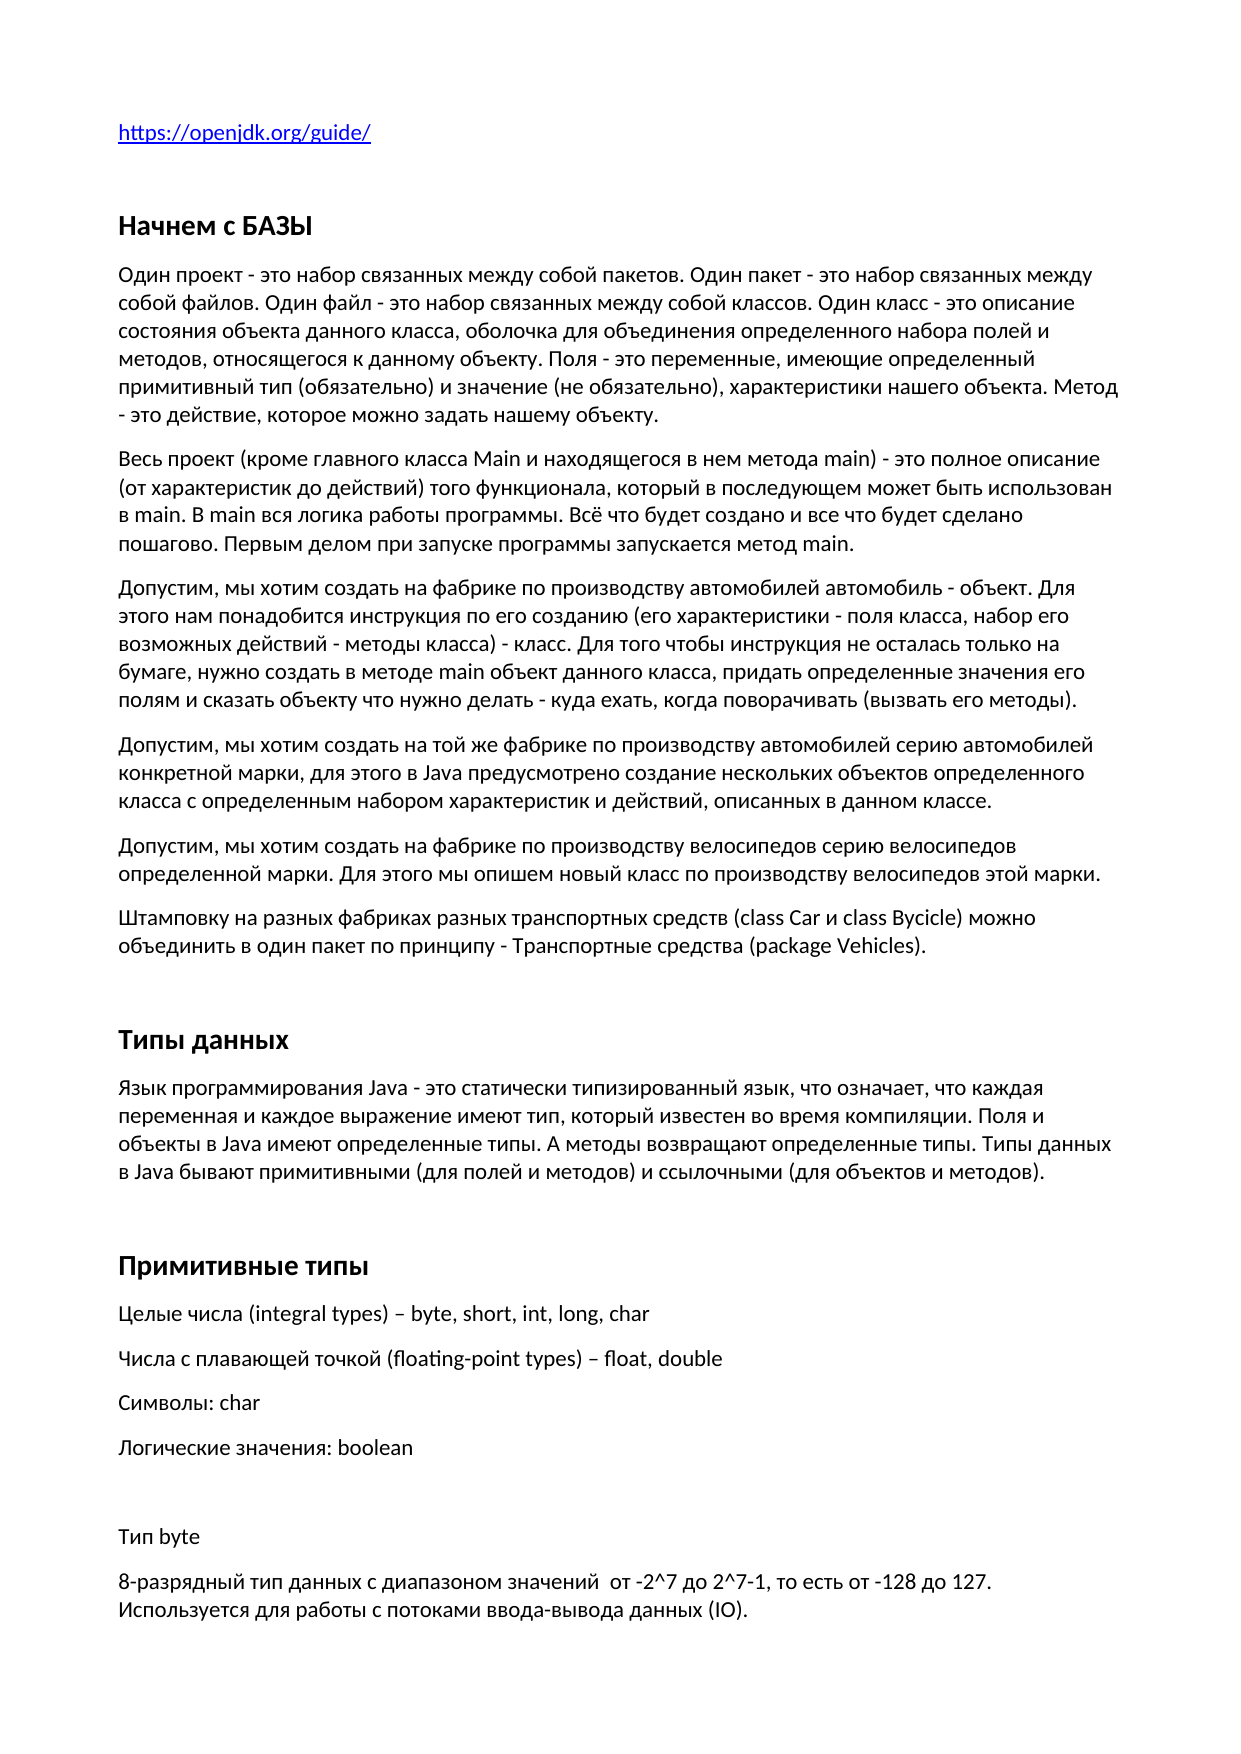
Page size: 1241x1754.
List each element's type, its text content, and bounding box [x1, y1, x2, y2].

text Язык программирования Java - это статически типизированный язык, что означает, что каждая переменная и каждое выражение имеют тип, который известен во время компиляции. Поля и объекты в Java имеют определенные типы. А методы возвращают определенные типы. Типы данных в Java бывают примитивными (для полей и методов) и ссылочными (для объектов и методов). [118, 1073, 1122, 1185]
text Весь проект (кроме главного класса Main и находящегося в нем метода main) - это полное описание (от характеристик до действий) того функционала, который в последующем может быть использован в main. В main вся логика работы программы. Всё что будет создано и все что будет сделано пошагово. Первым делом при запуске программы запускается метод main. [118, 444, 1122, 557]
text https://openjdk.org/guide/ [118, 118, 1122, 146]
text Штамповку на разных фабриках разных транспортных средств (class Car и class Bycicle) можно объединить в один пакет по принципу - Транспортные средства (package Vehicles). [118, 903, 1122, 959]
text Допустим, мы хотим создать на фабрике по производству автомобилей автомобиль - объект. Для этого нам понадобится инструкция по его созданию (его характеристики - поля класса, набор его возможных действий - методы класса) - класс. Для того чтобы инструкция не осталась только на бумаге, нужно создать в методе main объект данного класса, придать определенные значения его полям и сказать объекту что нужно делать - куда ехать, когда поворачивать (вызвать его методы). [118, 573, 1122, 713]
text Примитивные типы [118, 1247, 1122, 1282]
text Типы данных [118, 1021, 1122, 1057]
text Допустим, мы хотим создать на фабрике по производству велосипедов серию велосипедов определенной марки. Для этого мы опишем новый класс по производству велосипедов этой марки. [118, 831, 1122, 887]
text Числа с плавающей точкой (floating-point types) – float, double [118, 1344, 1122, 1372]
text Тип byte [118, 1522, 1122, 1550]
text Допустим, мы хотим создать на той же фабрике по производству автомобилей серию автомобилей конкретной марки, для этого в Java предусмотрено создание нескольких объектов определенного класса с определенным набором характеристик и действий, описанных в данном классе. [118, 730, 1122, 814]
text Целые числа (integral types) – byte, short, int, long, char [118, 1299, 1122, 1327]
text Один проект - это набор связанных между собой пакетов. Один пакет - это набор связанных между собой файлов. Один файл - это набор связанных между собой классов. Один класс - это описание состояния объекта данного класса, оболочка для объединения определенного набора полей и методов, относящегося к данному объекту. Поля - это переменные, имеющие определенный примитивный тип (обязательно) и значение (не обязательно), характеристики нашего объекта. Метод - это действие, которое можно задать нашему объекту. [118, 260, 1122, 428]
text 8-разрядный тип данных c диапазоном значений от -2^7 до 2^7-1, то есть от -128 до 127. Используется для работы с потоками ввода-вывода данных (IO). [118, 1567, 1122, 1623]
text Символы: char [118, 1388, 1122, 1416]
text Начнем с БАЗЫ [118, 207, 1122, 243]
text Логические значения: boolean [118, 1433, 1122, 1461]
